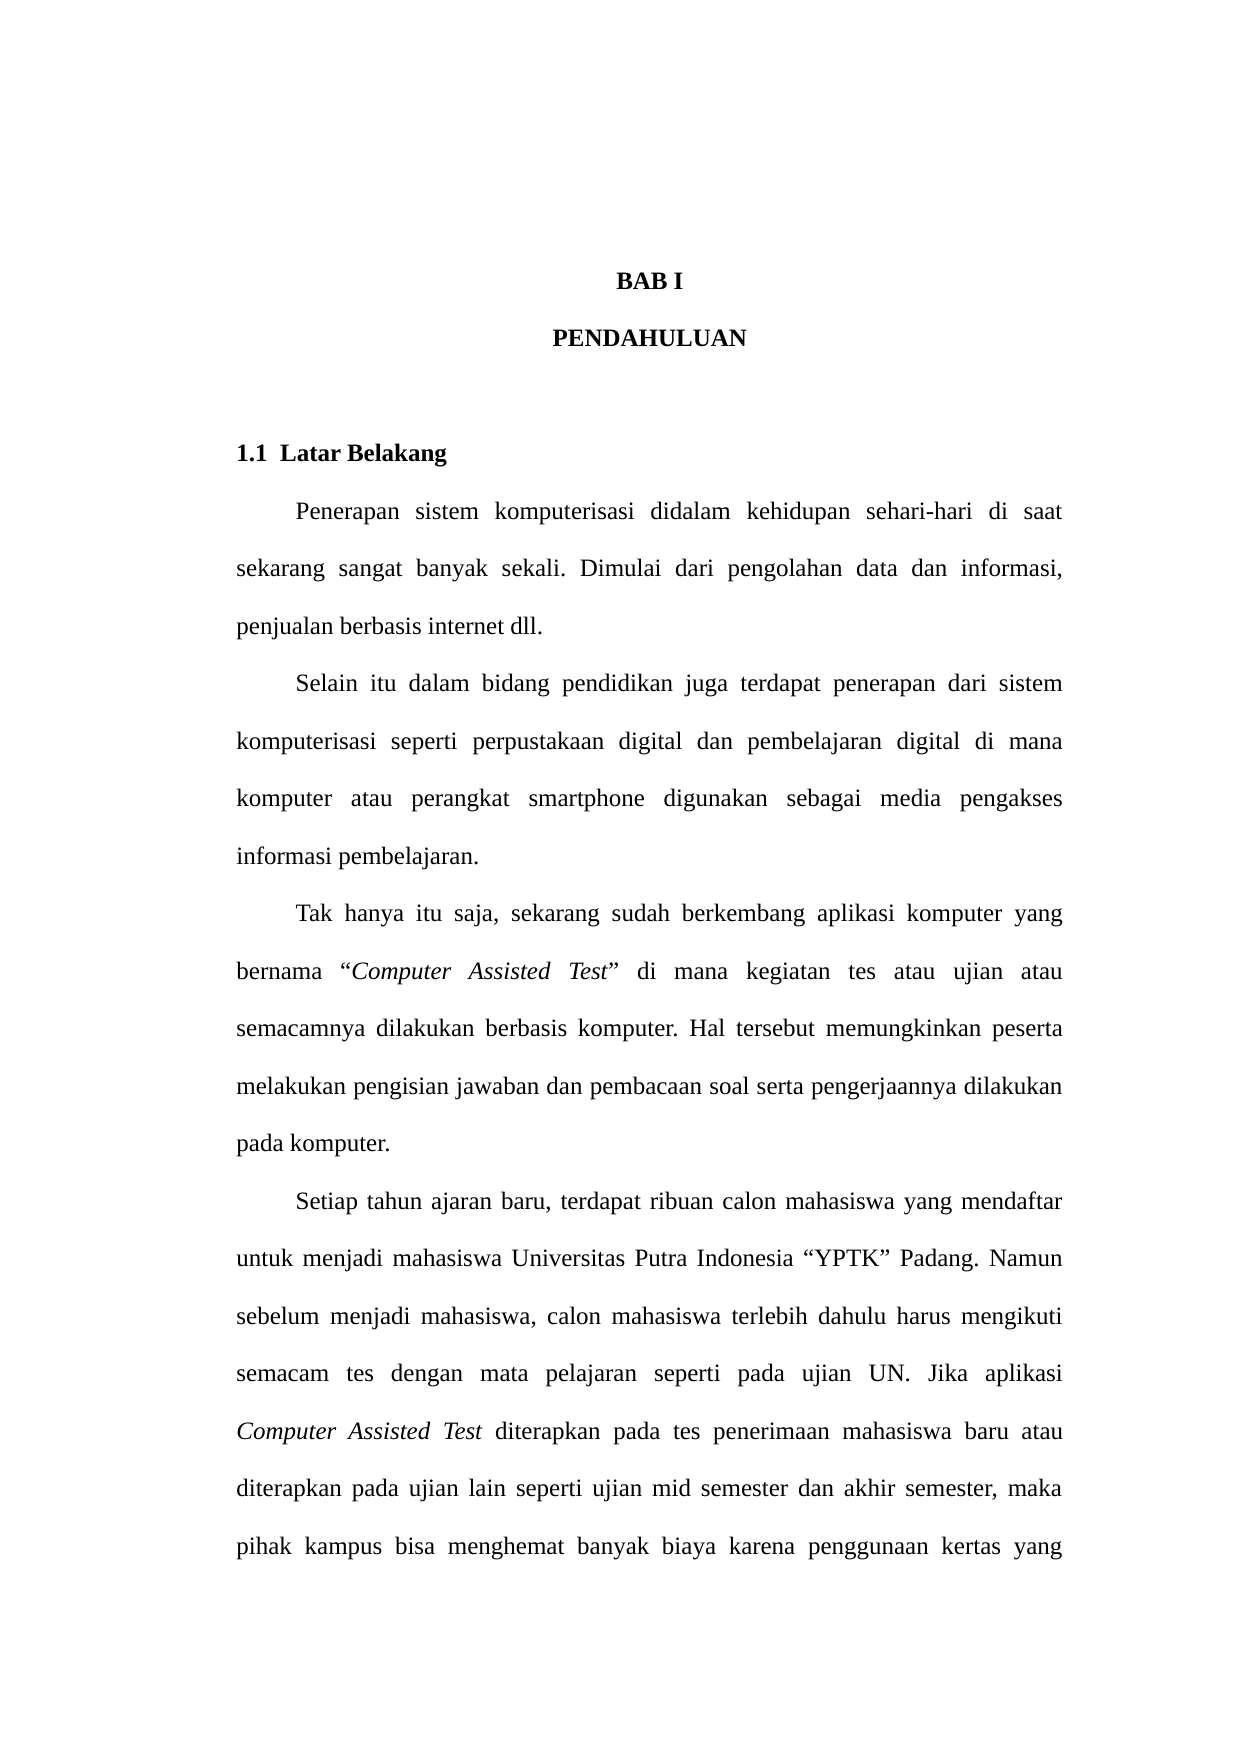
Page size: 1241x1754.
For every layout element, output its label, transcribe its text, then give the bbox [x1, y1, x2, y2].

text Setiap tahun ajaran baru, terdapat ribuan calon mahasiswa yang mendaftar untuk menjadi mahasiswa Universitas Putra Indonesia “YPTK” Padang. Namun sebelum menjadi mahasiswa, calon mahasiswa terlebih dahulu harus mengikuti semacam tes dengan mata pelajaran seperti pada ujian UN. Jika aplikasi Computer Assisted Test diterapkan pada tes penerimaan mahasiswa baru atau diterapkan pada ujian lain seperti ujian mid semester dan akhir semester, maka pihak kampus bisa menghemat banyak biaya karena penggunaan kertas yang [236, 1186, 1063, 1559]
text Penerapan sistem komputerisasi didalam kehidupan sehari-hari di saat sekarang sangat banyak sekali. Dimulai dari pengolahan data dan informasi, penjualan berbasis internet dll. [236, 496, 1063, 639]
subtitle Latar Belakang [236, 438, 1063, 467]
text BAB I PENDAHULUAN [236, 266, 1063, 352]
text Tak hanya itu saja, sekarang sudah berkembang aplikasi komputer yang bernama “Computer Assisted Test” di mana kegiatan tes atau ujian atau semacamnya dilakukan berbasis komputer. Hal tersebut memungkinkan peserta melakukan pengisian jawaban dan pembacaan soal serta pengerjaannya dilakukan pada komputer. [236, 898, 1063, 1157]
text Selain itu dalam bidang pendidikan juga terdapat penerapan dari sistem komputerisasi seperti perpustakaan digital dan pembelajaran digital di mana komputer atau perangkat smartphone digunakan sebagai media pengakses informasi pembelajaran. [236, 668, 1063, 869]
